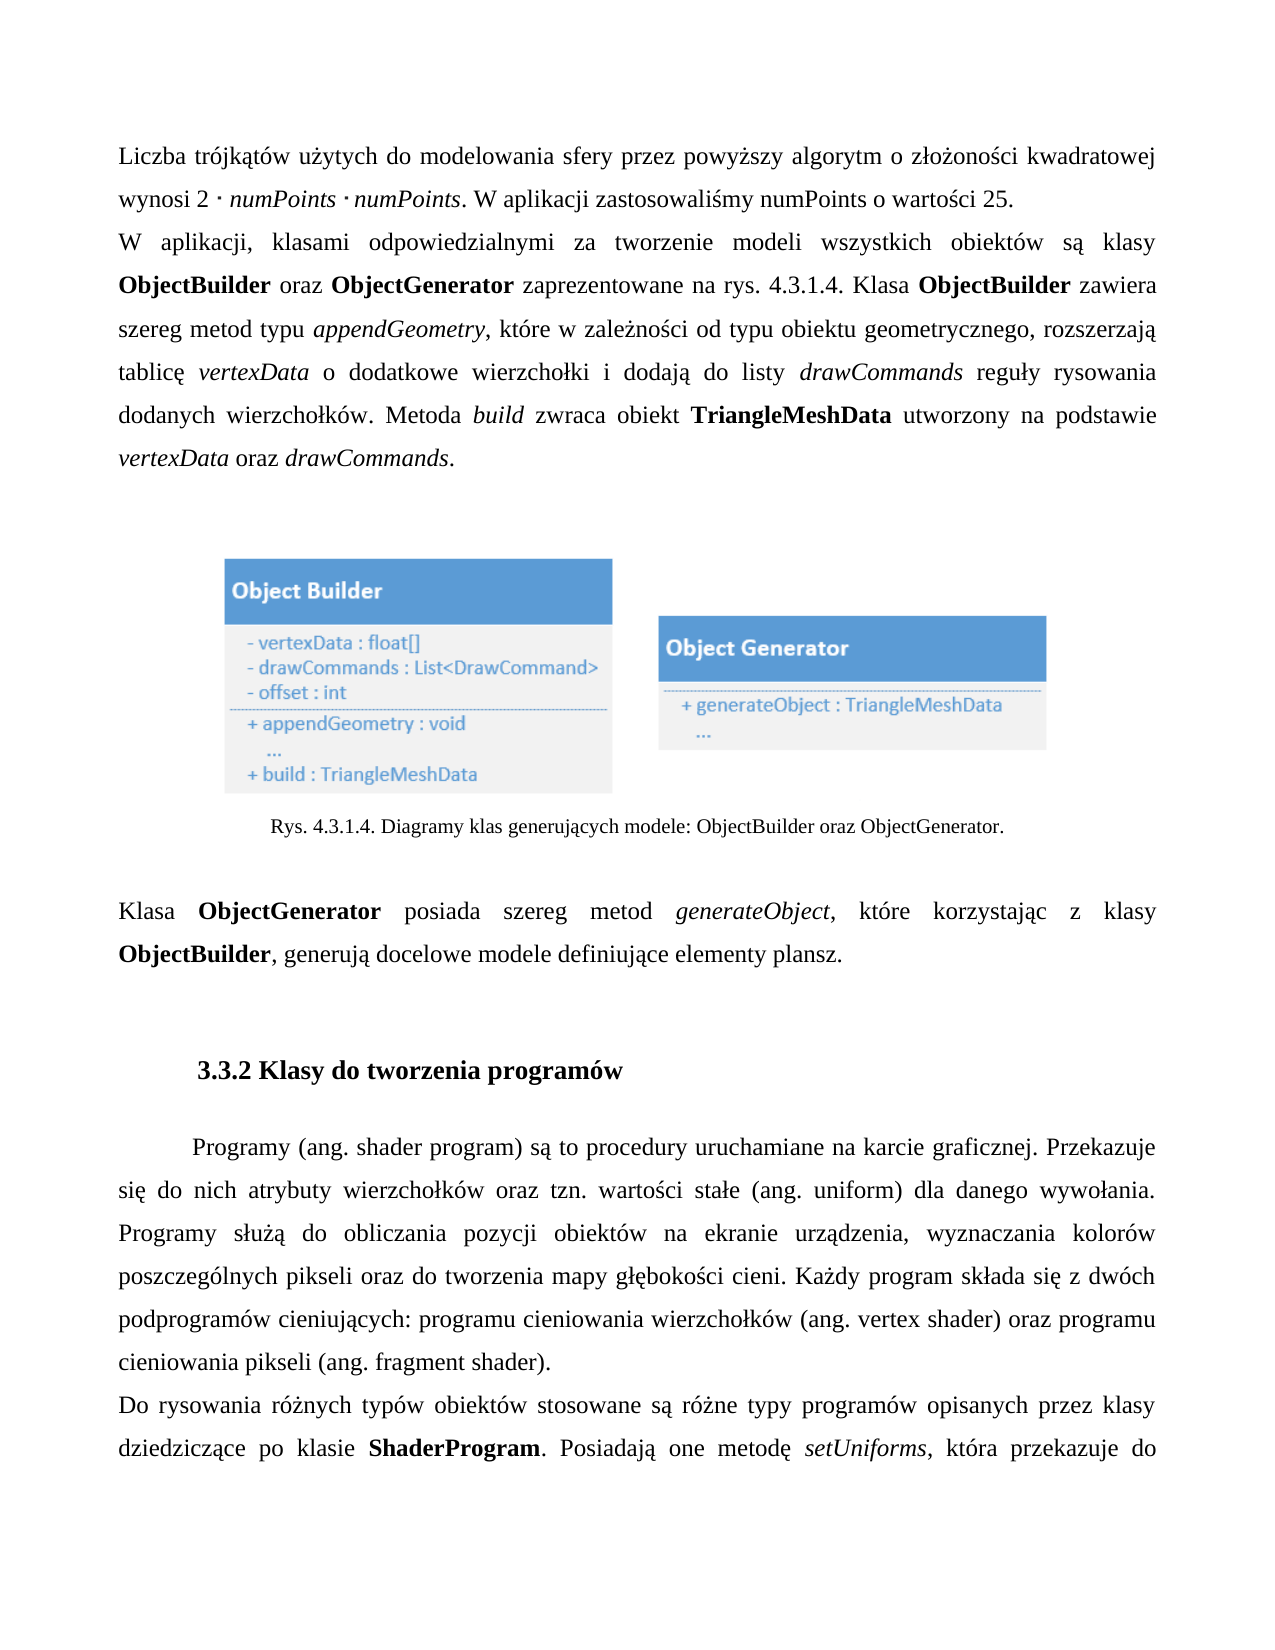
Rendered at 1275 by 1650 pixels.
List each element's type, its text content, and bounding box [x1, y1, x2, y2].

picture [216, 550, 1059, 801]
subtitle Klasy do tworzenia programów [191, 1054, 1157, 1086]
text Programy (ang. shader program) są to procedury uruchamiane na karcie graficznej. Przekazuje się do nich atrybuty wierzchołków oraz tzn. wartości stałe (ang. uniform) dla danego wywołania. Programy służą do obliczania pozycji obiektów na ekranie urządzenia, wyznaczania kolorów poszczególnych pikseli oraz do tworzenia mapy głębokości cieni. Każdy program składa się z dwóch podprogramów cieniujących: programu cieniowania wierzchołków (ang. vertex shader) oraz programu cieniowania pikseli (ang. fragment shader). [118, 1132, 1157, 1376]
text Klasa ObjectGenerator posiada szereg metod generateObject, które korzystając z klasy ObjectBuilder, generują docelowe modele definiujące elementy plansz. [118, 896, 1157, 968]
text Rys. 4.3.1.4. Diagramy klas generujących modele: ObjectBuilder oraz ObjectGenerator. [118, 533, 1157, 838]
text Liczba trójkątów użytych do modelowania sfery przez powyższy algorytm o złożoności kwadratowej wynosi 2 ᐧ numPoints ᐧ numPoints. W aplikacji zastosowaliśmy numPoints o wartości 25. [118, 141, 1157, 213]
text W aplikacji, klasami odpowiedzialnymi za tworzenie modeli wszystkich obiektów są klasy ObjectBuilder oraz ObjectGenerator zaprezentowane na rys. 4.3.1.4. Klasa ObjectBuilder zawiera szereg metod typu appendGeometry, które w zależności od typu obiektu geometrycznego, rozszerzają tablicę vertexData o dodatkowe wierzchołki i dodają do listy drawCommands reguły rysowania dodanych wierzchołków. Metoda build zwraca obiekt TriangleMeshData utworzony na podstawie vertexData oraz drawCommands. [118, 227, 1157, 472]
text Do rysowania różnych typów obiektów stosowane są różne typy programów opisanych przez klasy dziedziczące po klasie ShaderProgram. Posiadają one metodę setUniforms, która przekazuje do [118, 1390, 1157, 1462]
